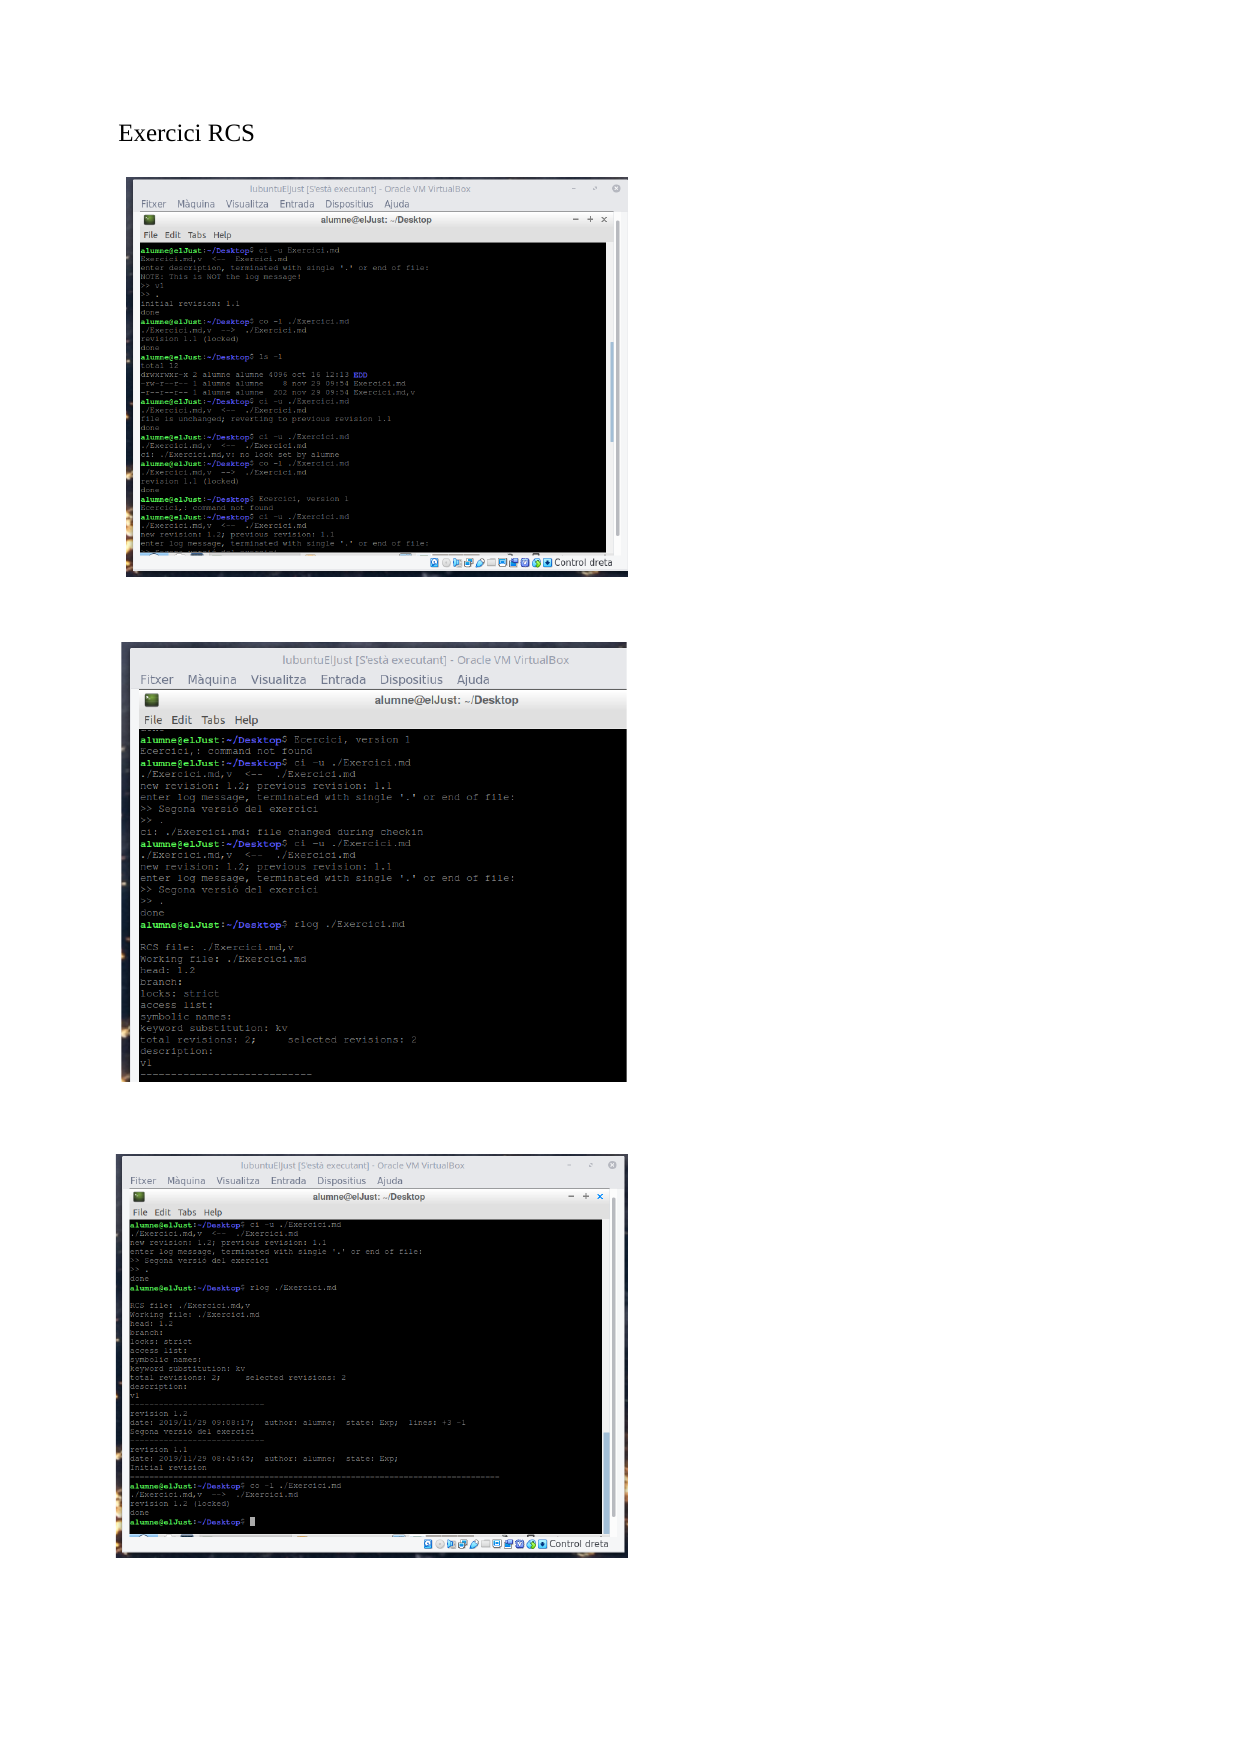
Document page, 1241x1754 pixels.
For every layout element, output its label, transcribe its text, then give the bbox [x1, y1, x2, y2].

picture [121, 642, 256, 783]
text Exercici RCS [118, 118, 1122, 147]
picture [126, 177, 280, 334]
picture [115, 1154, 273, 1314]
